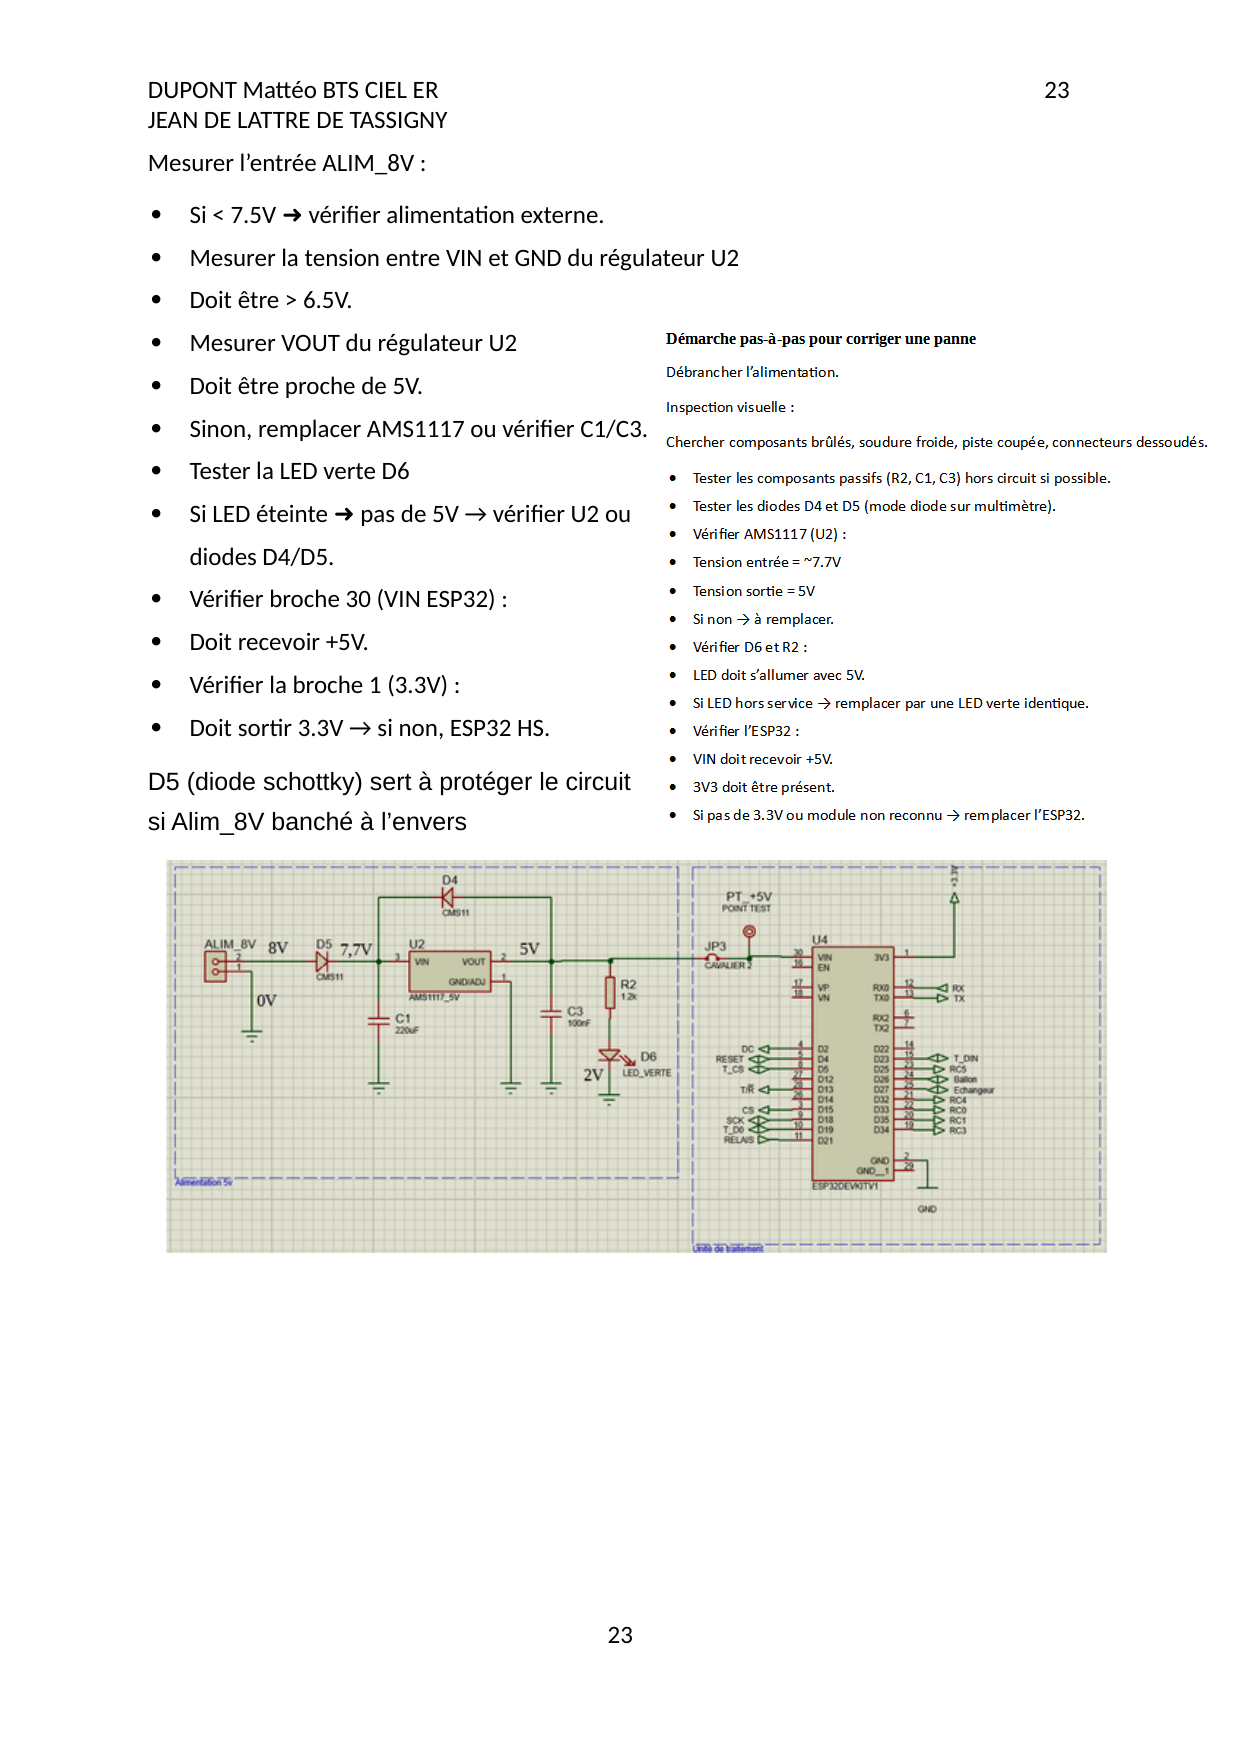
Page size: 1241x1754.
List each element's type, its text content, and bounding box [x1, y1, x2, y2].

list Mesurer VOUT du régulateur U2 [152, 327, 653, 358]
text Mesurer l’entrée ALIM_8V : [148, 148, 1093, 178]
list Sinon, remplacer AMS1117 ou vérifier C1/C3. [152, 413, 653, 443]
list Vérifier broche 30 (VIN ESP32) : [152, 584, 653, 614]
picture [653, 317, 1233, 829]
list Si < 7.5V ➜ vérifier alimentation externe. [152, 199, 1093, 230]
list Doit être > 6.5V. [152, 285, 1093, 315]
list Tester la LED verte D6 [152, 456, 653, 486]
text D5 (diode schottky) sert à protéger le circuit si Alim_8V banché à l’envers [148, 767, 1093, 836]
picture [166, 860, 1108, 1253]
list Si LED éteinte ➜ pas de 5V → vérifier U2 ou diodes D4/D5. [152, 498, 653, 571]
list Doit recevoir +5V. [152, 626, 653, 657]
list Doit être proche de 5V. [152, 370, 653, 401]
list Vérifier la broche 1 (3.3V) : [152, 669, 653, 699]
list Mesurer la tension entre VIN et GND du régulateur U2 [152, 242, 1093, 272]
list Doit sortir 3.3V → si non, ESP32 HS. [152, 712, 653, 742]
